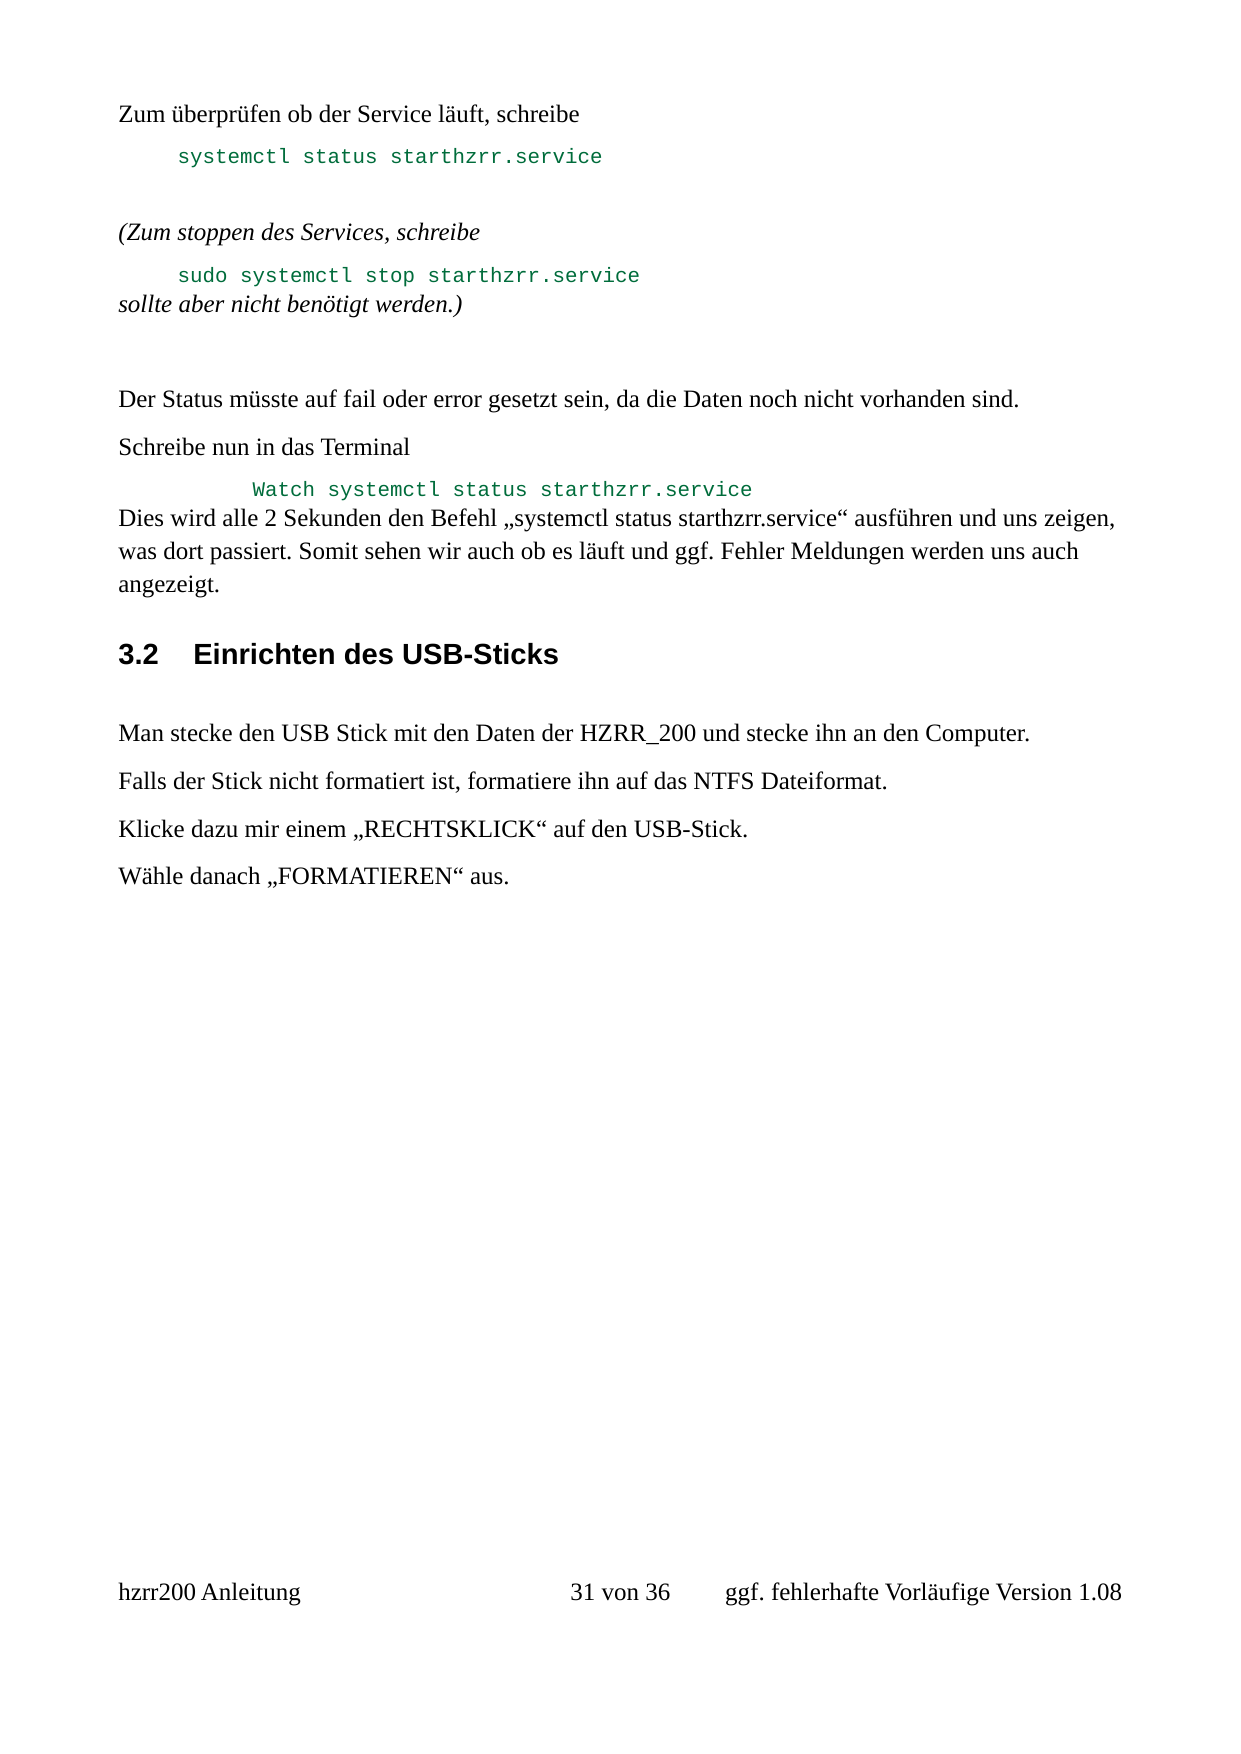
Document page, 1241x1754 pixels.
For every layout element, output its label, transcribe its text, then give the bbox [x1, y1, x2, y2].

text sudo systemctl stop starthzrr.service [177, 265, 1122, 289]
text Klicke dazu mir einem „RECHTSKLICK“ auf den USB-Stick. [118, 814, 1122, 842]
text Watch systemctl status starthzrr.service [177, 479, 1122, 503]
text Der Status müsste auf fail oder error gesetzt sein, da die Daten noch nicht vorhanden sind. [118, 384, 1122, 413]
text Schreibe nun in das Terminal [118, 432, 1122, 460]
text Zum überprüfen ob der Service läuft, schreibe [118, 99, 1122, 127]
text Man stecke den USB Stick mit den Daten der HZRR_200 und stecke ihn an den Computer. [118, 718, 1122, 747]
text (Zum stoppen des Services, schreibe [118, 217, 1122, 246]
subtitle Einrichten des USB-Sticks [118, 637, 1122, 671]
text sollte aber nicht benötigt werden.) [118, 289, 1122, 317]
text Dies wird alle 2 Sekunden den Befehl „systemctl status starthzrr.service“ ausführen und uns zeigen, was dort passiert. Somit sehen wir auch ob es läuft und ggf. Fehler Meldungen werden uns auch angezeigt. [118, 503, 1122, 598]
text Falls der Stick nicht formatiert ist, formatiere ihn auf das NTFS Dateiformat. [118, 766, 1122, 795]
text systemctl status starthzrr.service [177, 146, 1122, 170]
text Wähle danach „FORMATIEREN“ aus. [118, 861, 1122, 890]
